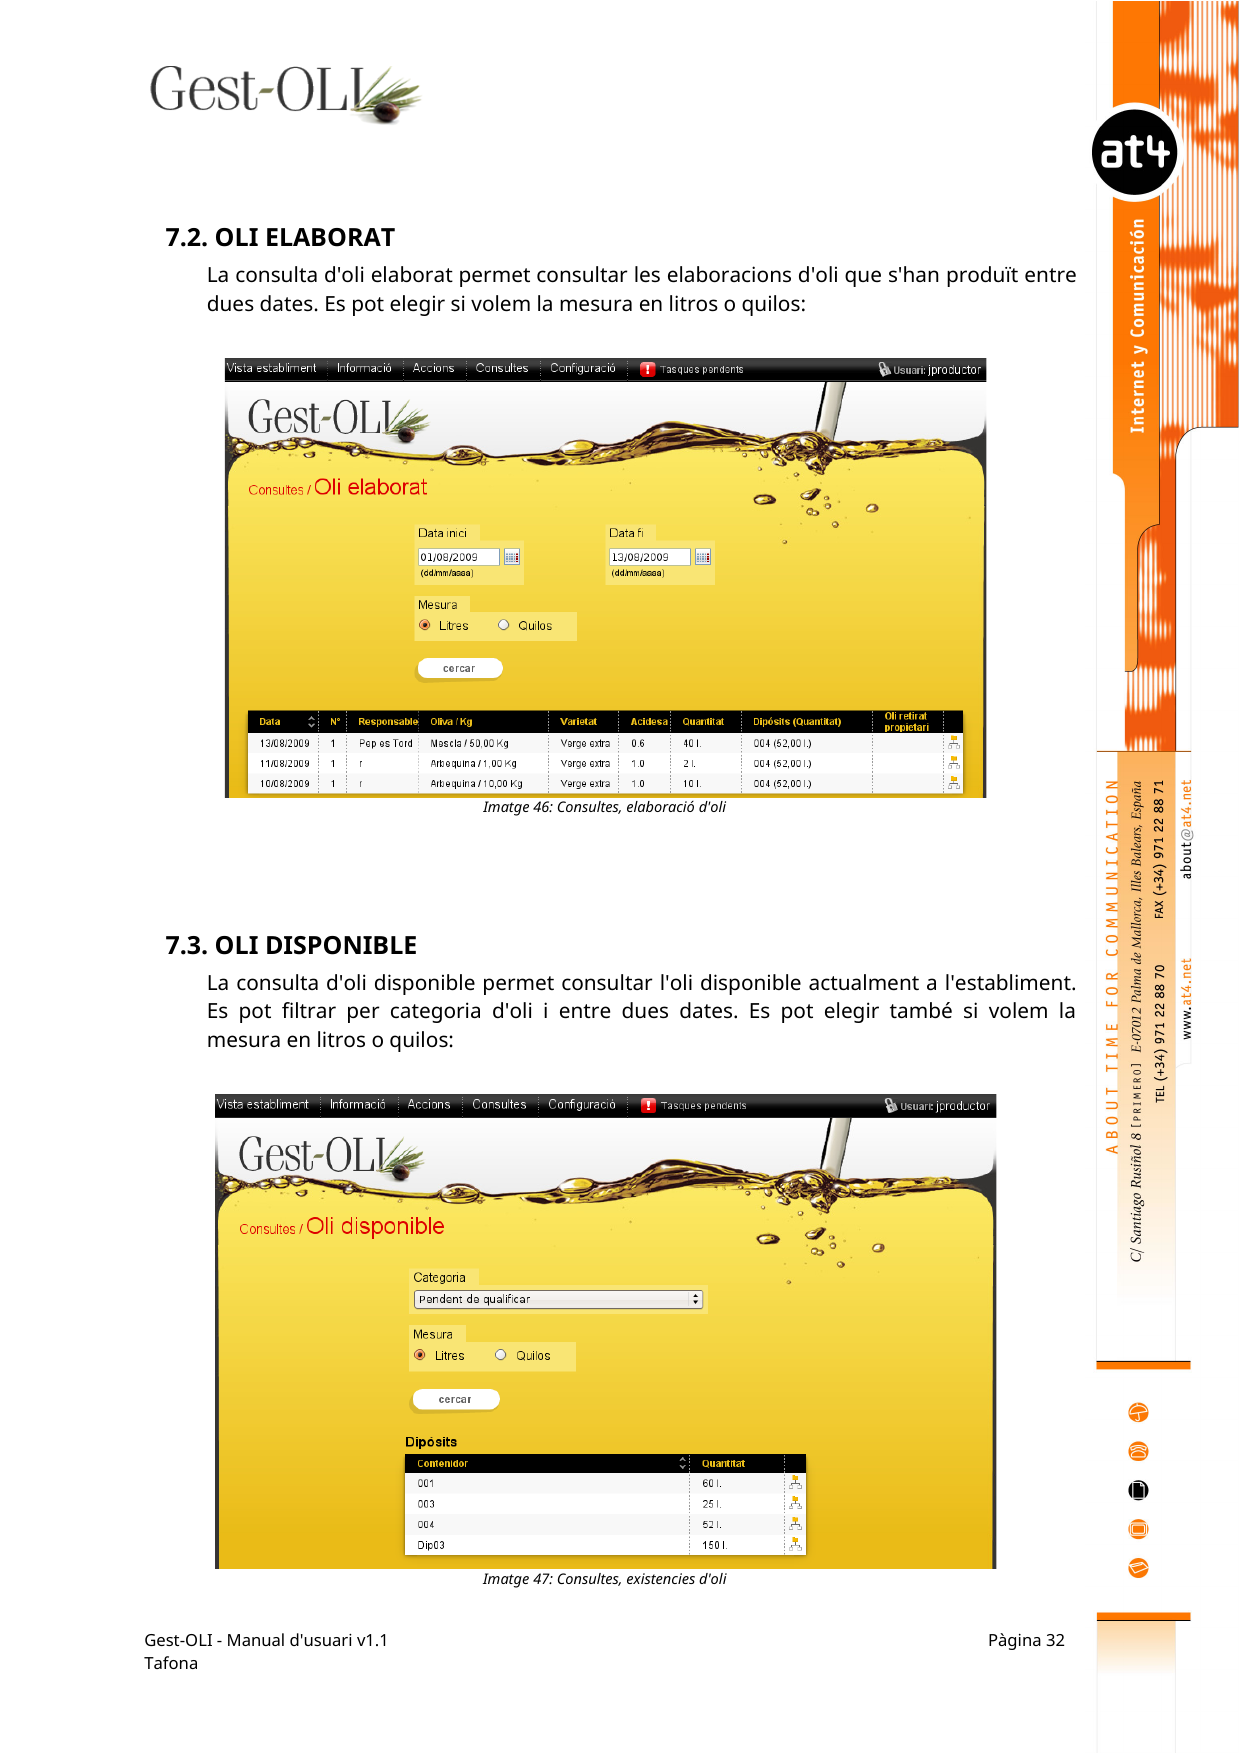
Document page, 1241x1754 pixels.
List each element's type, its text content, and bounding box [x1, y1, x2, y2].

picture [215, 1094, 997, 1569]
subtitle 7.2. OLI ELABORAT [133, 220, 1078, 254]
picture [1085, 1, 1239, 1753]
picture [149, 66, 423, 126]
subtitle 7.3. OLI DISPONIBLE [133, 927, 1078, 962]
text La consulta d'oli elaborat permet consultar les elaboracions d'oli que s'han produït entre dues dates. Es pot elegir si volem la mesura en litros o quilos: [207, 260, 1078, 317]
text Imatge 47: Consultes, existencies d'oli [215, 1569, 996, 1589]
text La consulta d'oli disponible permet consultar l'oli disponible actualment a l'establiment. Es pot filtrar per categoria d'oli i entre dues dates. Es pot elegir també si volem la mesura en litros o quilos: [207, 968, 1078, 1053]
picture [224, 358, 987, 798]
text Imatge 46: Consultes, elaboració d'oli [224, 798, 986, 817]
